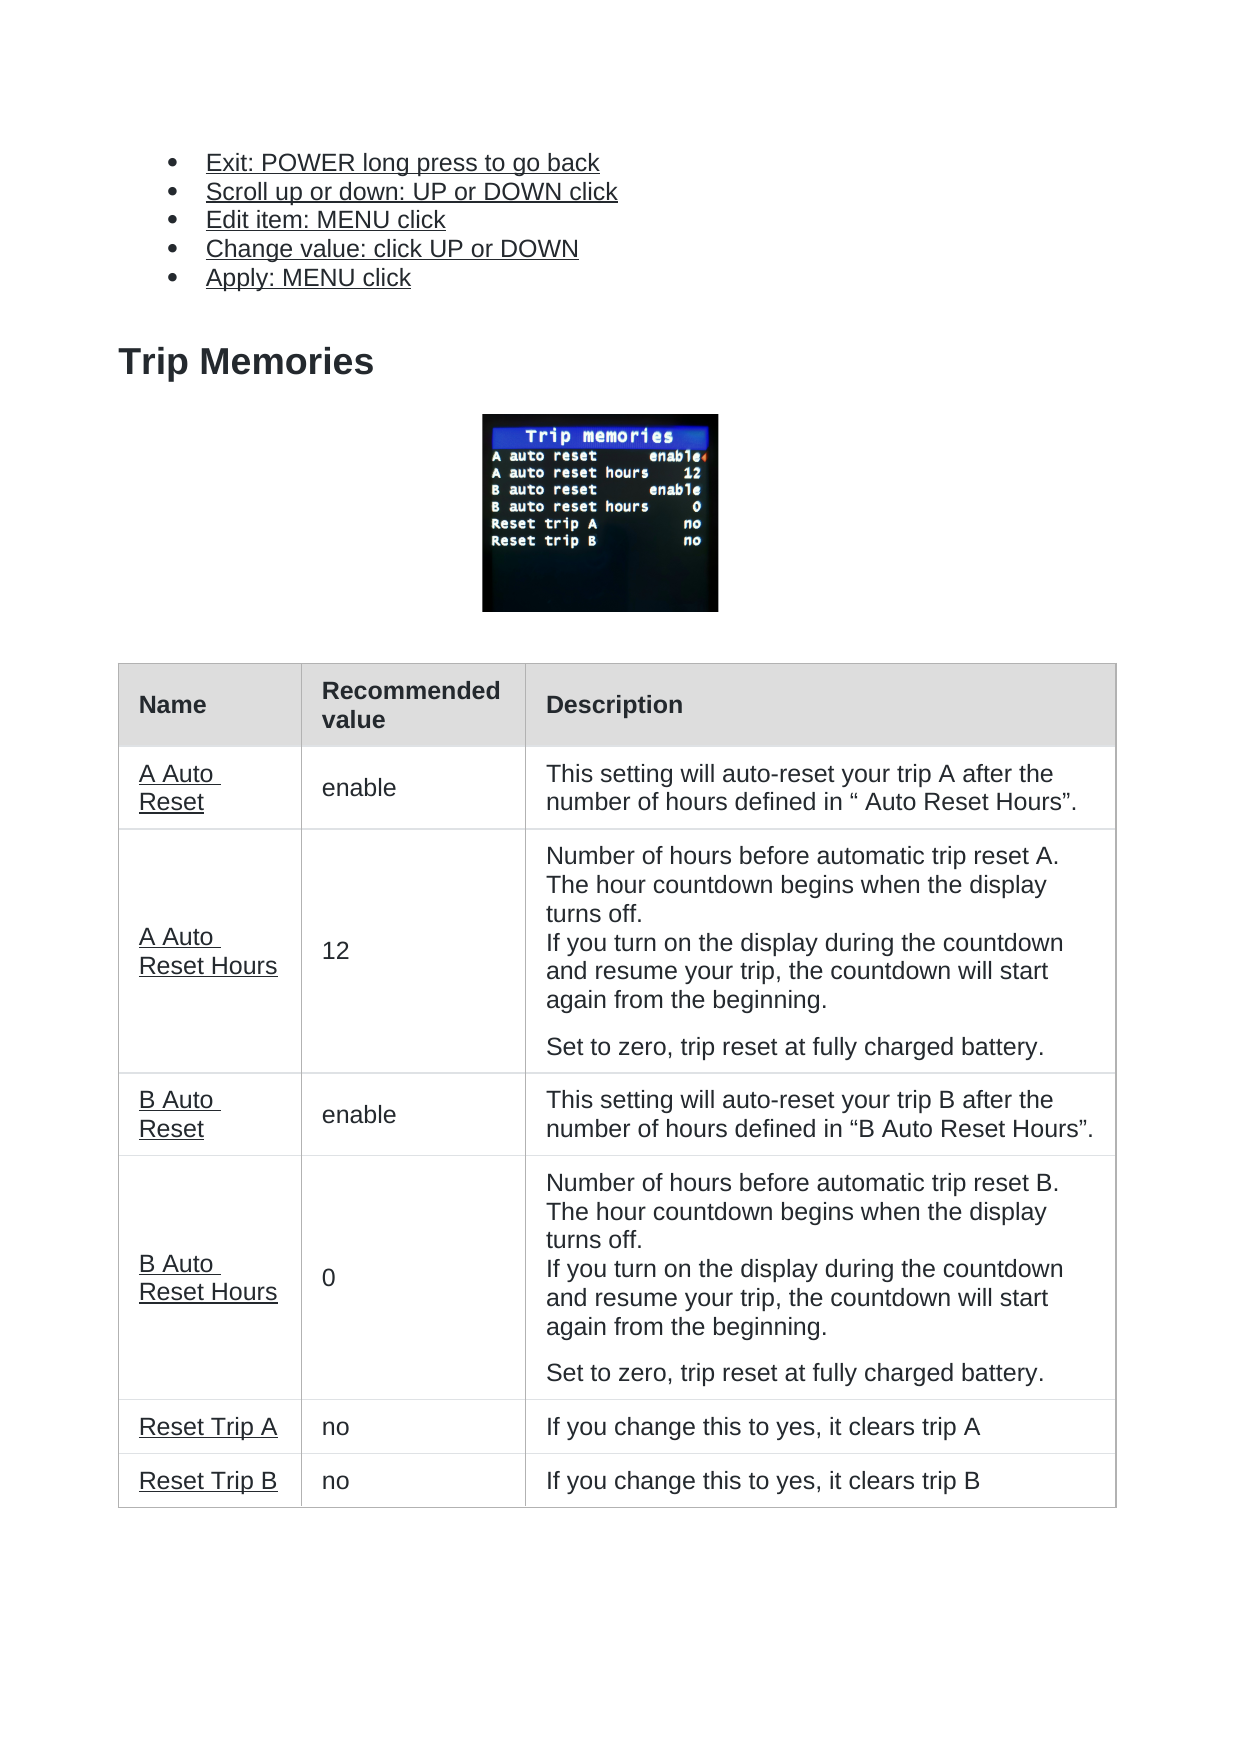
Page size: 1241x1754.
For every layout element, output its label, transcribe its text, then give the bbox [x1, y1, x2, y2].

table_cell Number of hours before automatic trip reset A. The hour countdown begins when the display turns off. If you turn on the display during the countdown and resume your trip, the countdown will start again from the beginning. Set to zero, trip reset at fully charged battery. [526, 830, 1115, 1072]
table_cell B Auto Reset Hours [119, 1156, 301, 1399]
table_cell This setting will auto-reset your trip B after the number of hours defined in “B Auto Reset Hours”. [526, 1074, 1115, 1154]
table_cell This setting will auto-reset your trip A after the number of hours defined in “ Auto Reset Hours”. [526, 747, 1115, 828]
text Trip Memories [118, 339, 1122, 382]
table_cell 0 [302, 1156, 525, 1399]
table_header Description [526, 664, 1115, 745]
list Apply: MENU click [168, 263, 1122, 292]
list Change value: click UP or DOWN [168, 234, 1122, 263]
table_cell enable [302, 1074, 525, 1154]
table_cell enable [302, 747, 525, 828]
table_cell Number of hours before automatic trip reset B. The hour countdown begins when the display turns off. If you turn on the display during the countdown and resume your trip, the countdown will start again from the beginning. Set to zero, trip reset at fully charged battery. [526, 1156, 1115, 1399]
table_cell A Auto Reset [119, 747, 301, 828]
table_header Recommended value [302, 664, 525, 745]
table_cell If you change this to yes, it clears trip A [526, 1400, 1115, 1452]
table_cell no [302, 1400, 525, 1452]
table_cell no [302, 1454, 525, 1506]
list Exit: POWER long press to go back [168, 148, 1122, 176]
table_cell Reset Trip B [119, 1454, 301, 1506]
table_cell If you change this to yes, it clears trip B [526, 1454, 1115, 1506]
table_cell B Auto Reset [119, 1074, 301, 1154]
list Scroll up or down: UP or DOWN click [168, 176, 1122, 205]
table_cell 12 [302, 830, 525, 1072]
table_cell A Auto Reset Hours [119, 830, 301, 1072]
picture [482, 414, 719, 612]
table_cell Reset Trip A [119, 1400, 301, 1452]
list Edit item: MENU click [168, 205, 1122, 234]
table_header Name [119, 664, 301, 745]
